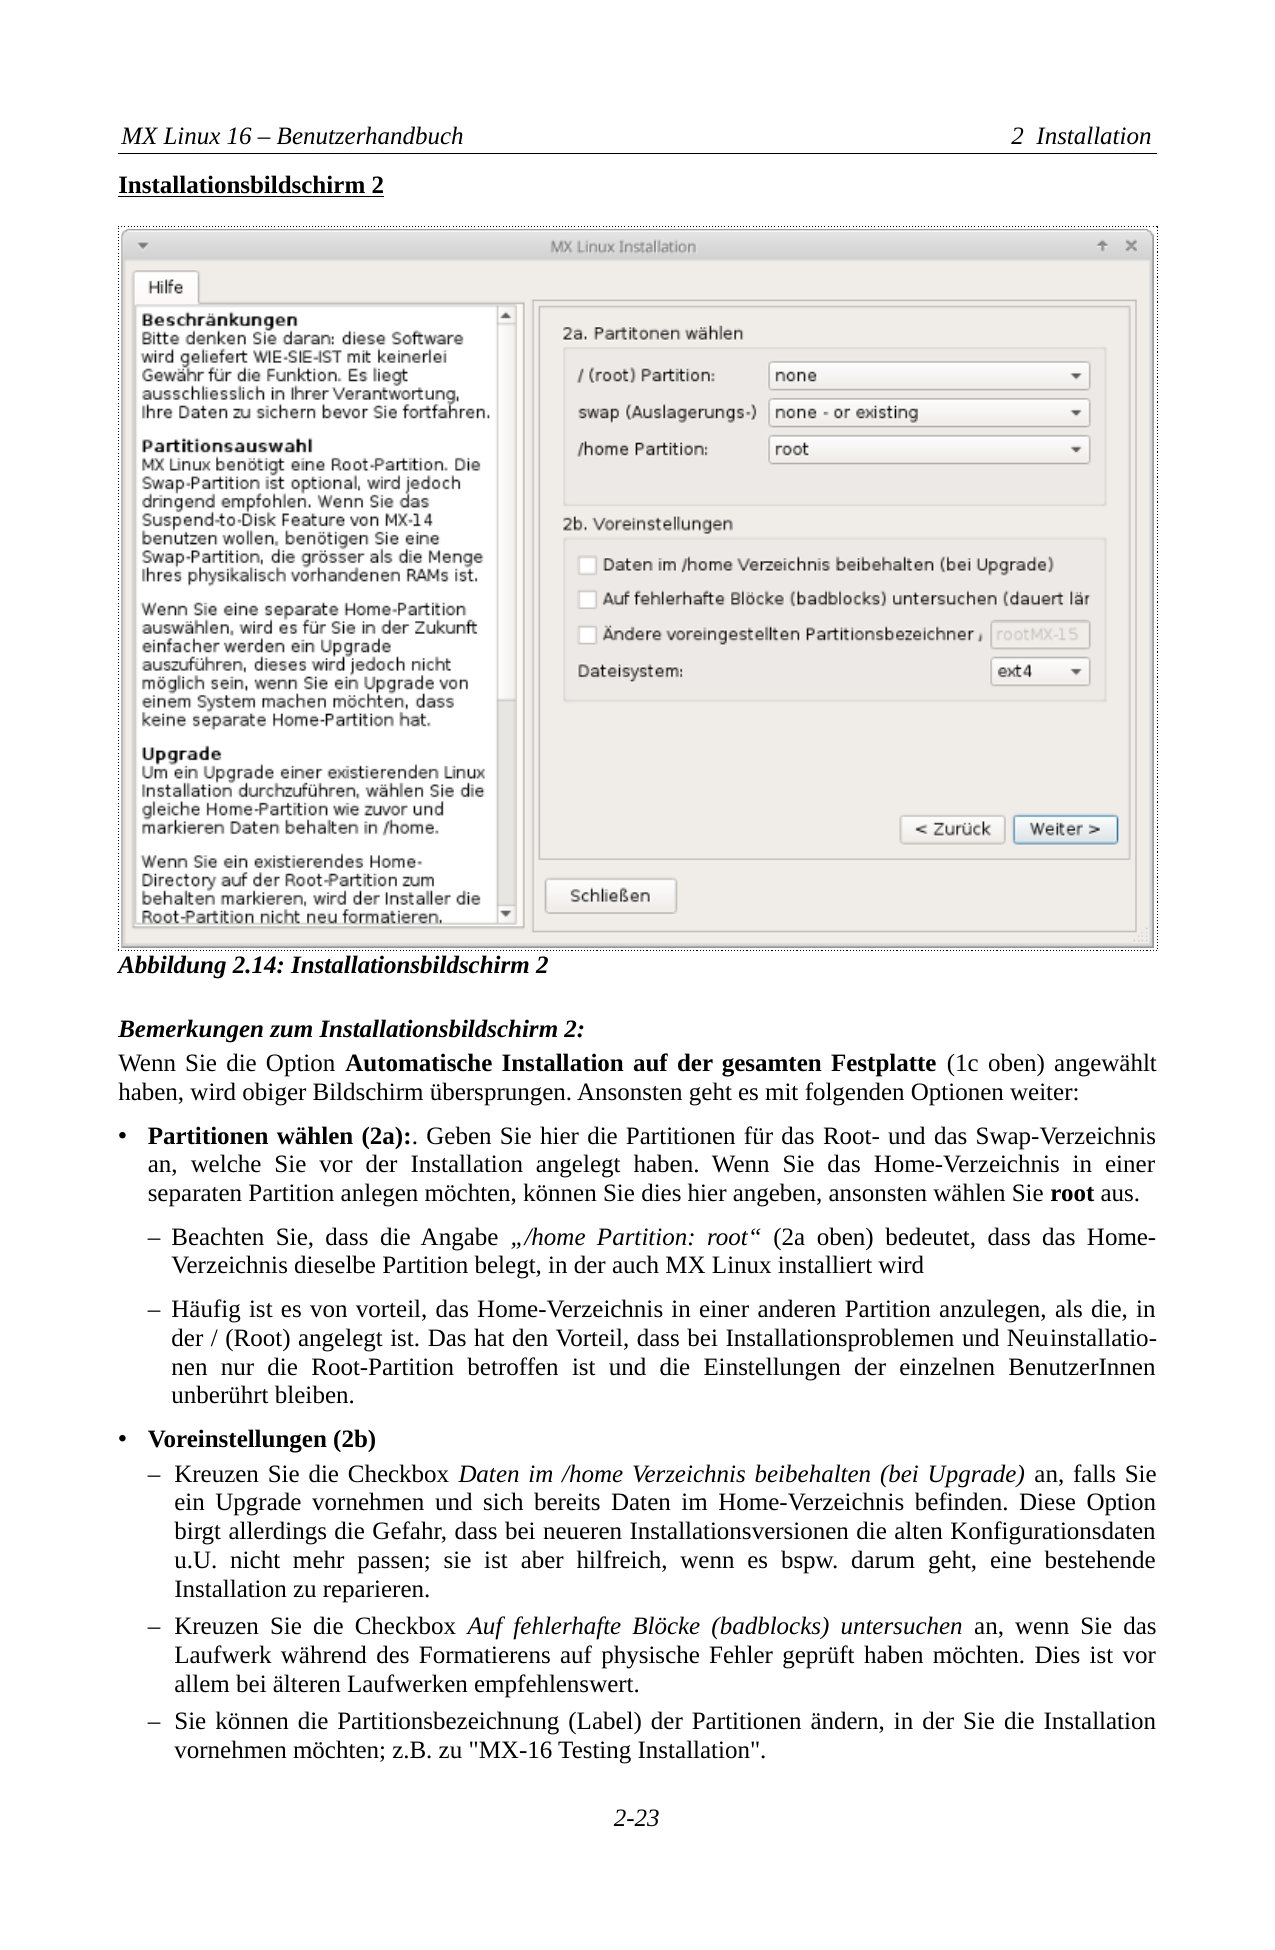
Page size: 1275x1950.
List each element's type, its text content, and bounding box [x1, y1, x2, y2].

picture [121, 229, 1154, 948]
list Partitionen wählen (2a):. Geben Sie hier die Partitionen für das Root- und das Swap-Verzeichnis an, welche Sie vor der Installation angelegt haben. Wenn Sie das Home-Verzeichnis in einer separaten Partition anlegen möchten, können Sie dies hier angeben, ansonsten wählen Sie root aus. [118, 1121, 1157, 1207]
list Sie können die Partitionsbezeichnung (Label) der Partitionen ändern, in der Sie die Installation vornehmen möchten; z.B. zu "MX-16 Testing Installation". [148, 1706, 1157, 1764]
list Kreuzen Sie die Checkbox Daten im /home Verzeichnis beibehalten (bei Upgrade) an, falls Sie ein Upgrade vornehmen und sich bereits Daten im Home-Verzeichnis befinden. Diese Option birgt allerdings die Gefahr, dass bei neueren Installationsversionen die alten Konfigurationsdaten u.U. nicht mehr passen; sie ist aber hilfreich, wenn es bspw. darum geht, eine bestehende Installation zu reparieren. [148, 1459, 1157, 1602]
list Voreinstellungen (2b) [118, 1424, 1157, 1453]
list Kreuzen Sie die Checkbox Auf fehlerhafte Blöcke (badblocks) untersuchen an, wenn Sie das Lauf­werk während des Formatierens auf physische Fehler geprüft haben möchten. Dies ist vor allem bei älteren Laufwerken empfehlenswert. [148, 1611, 1157, 1697]
text Bemerkungen zum Installationsbildschirm 2: [118, 1014, 1157, 1043]
list Häufig ist es von vorteil, das Home-Verzeichnis in einer anderen Partition anzulegen, als die, in der / (Root) angelegt ist. Das hat den Vorteil, dass bei Installationsproblemen und Neu­instal­latio­nen nur die Root-Partition betroffen ist und die Einstellungen der einzelnen BenutzerInnen unberührt blei­ben. [148, 1294, 1157, 1409]
list Beachten Sie, dass die Angabe „/home Partition: root“ (2a oben) bedeutet, dass das Home-Verzeichnis dieselbe Partition belegt, in der auch MX Linux installiert wird [148, 1222, 1157, 1279]
text Abbildung 2.14: Installationsbildschirm 2 [118, 226, 1157, 979]
text Wenn Sie die Option Automatische Installation auf der gesamten Festplatte (1c oben) angewählt haben, wird obiger Bildschirm übersprungen. Ansonsten geht es mit folgenden Optionen weiter: [118, 1048, 1157, 1106]
text Installationsbildschirm 2 [118, 171, 1157, 199]
